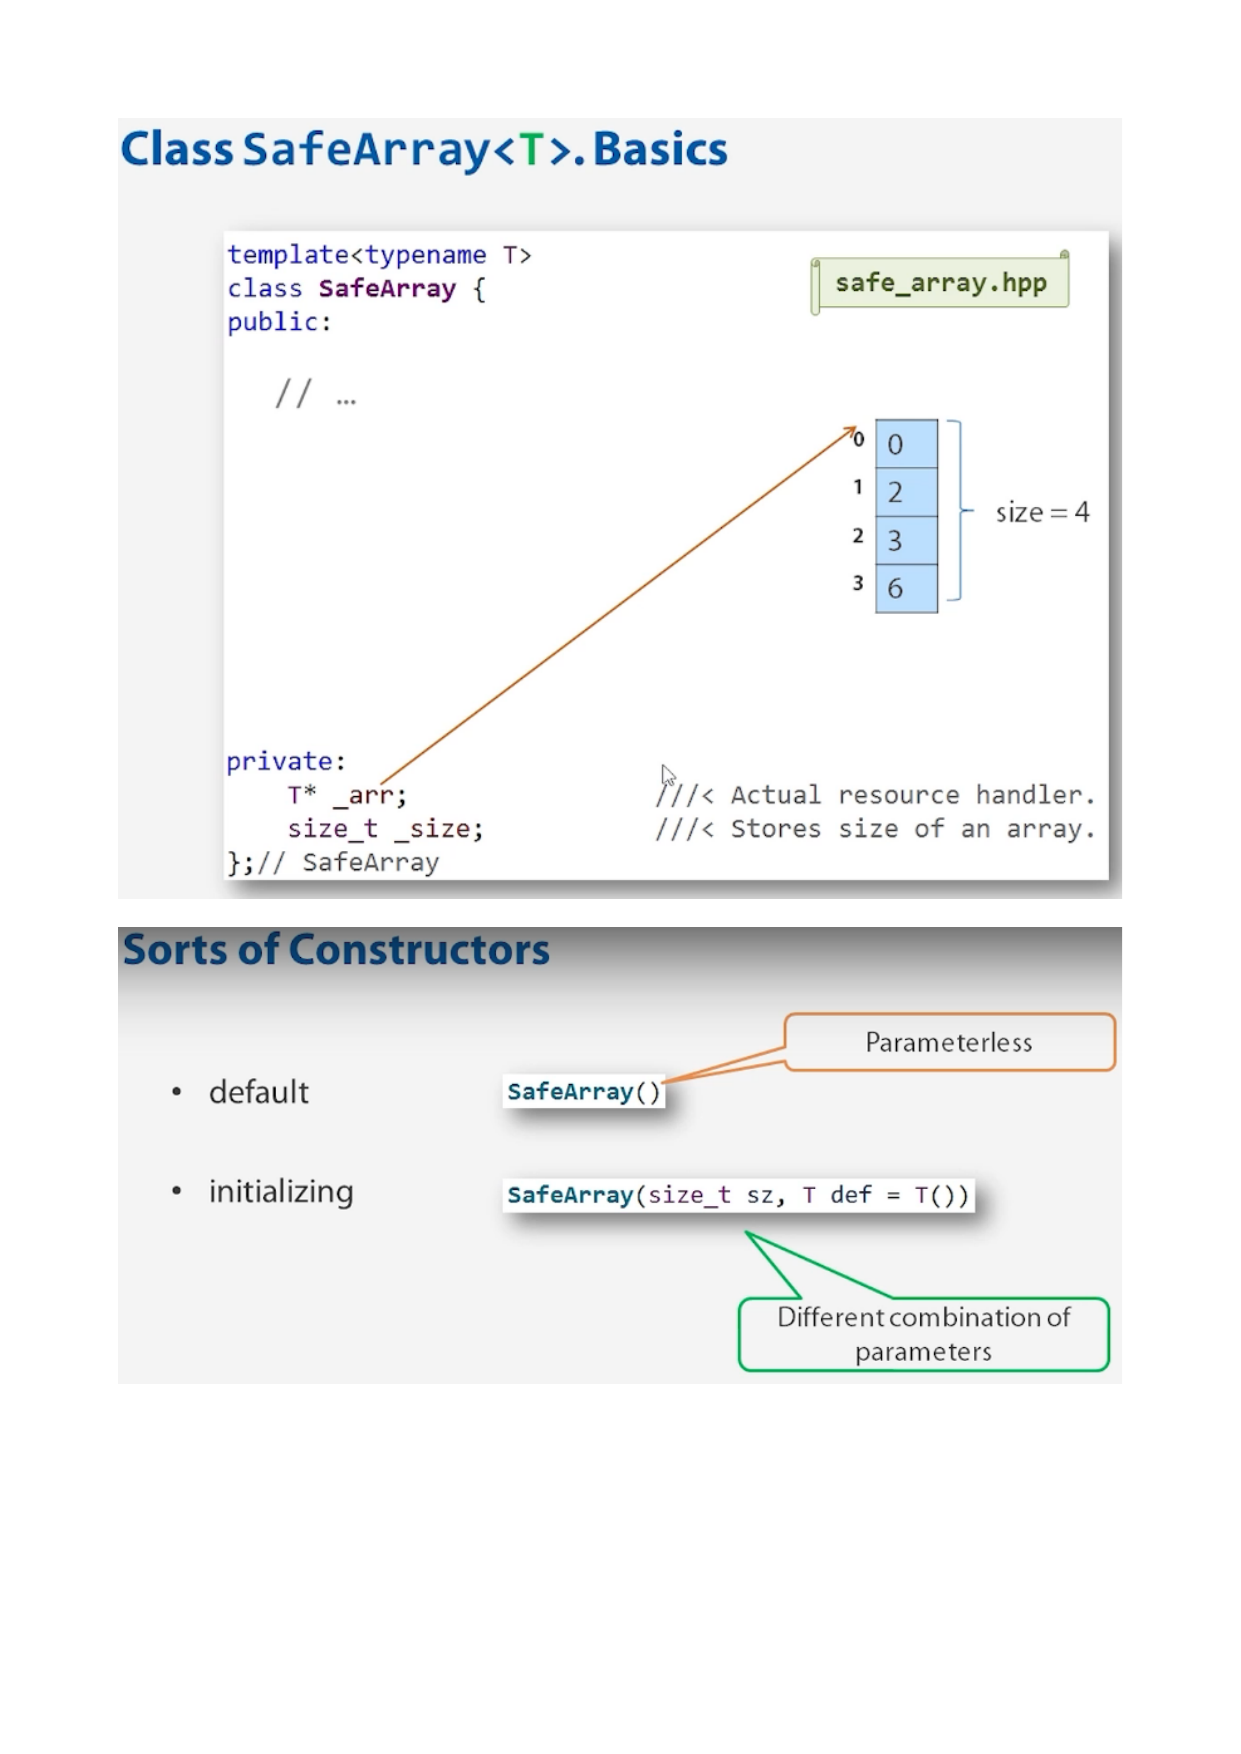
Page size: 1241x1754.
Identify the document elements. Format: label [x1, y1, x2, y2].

picture [118, 927, 1123, 1384]
picture [118, 118, 1123, 899]
